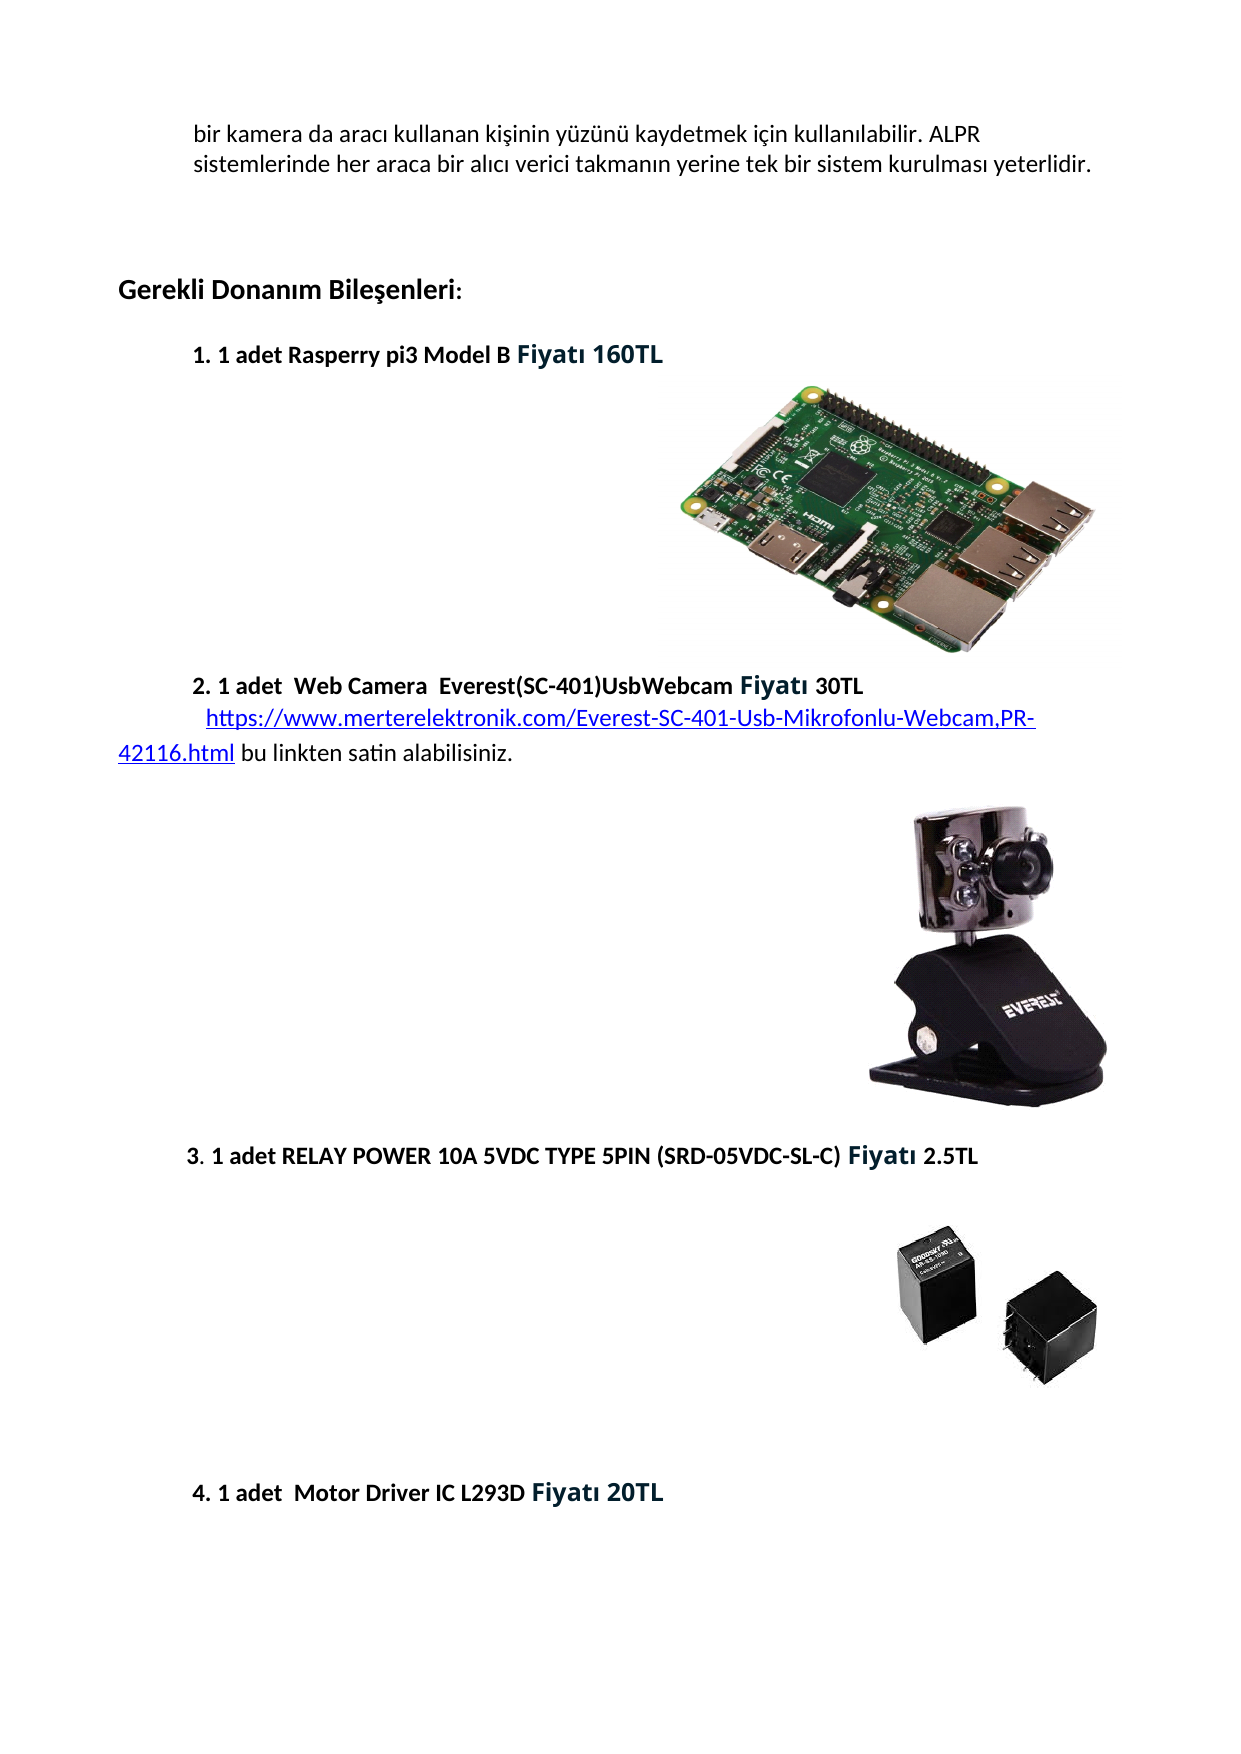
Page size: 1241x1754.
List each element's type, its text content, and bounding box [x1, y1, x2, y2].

text Gerekli Donanım Bileşenleri: [118, 271, 1122, 306]
text 2. 1 adet Web Camera Everest(SC-401)UsbWebcam Fiyatı 30TL [192, 668, 1122, 702]
text https://www.merterelektronik.com/Everest-SC-401-Usb-Mikrofonlu-Webcam,PR-42116.html bu linkten satin alabilisiniz. [118, 702, 1122, 767]
text 1. 1 adet Rasperry pi3 Model B Fiyatı 160TL [192, 337, 1122, 371]
text 4. 1 adet Motor Driver IC L293D Fiyatı 20TL [192, 1474, 1122, 1508]
text 3. 1 adet RELAY POWER 10A 5VDC TYPE 5PIN (SRD-05VDC-SL-C) Fiyatı 2.5TL [118, 1138, 1122, 1172]
text bir kamera da aracı kullanan kişinin yüzünü kaydetmek için kullanılabilir. ALPR sistemlerinde her araca bir alıcı verici takmanın yerine tek bir sistem kurulması yeterlidir. [193, 118, 1122, 179]
